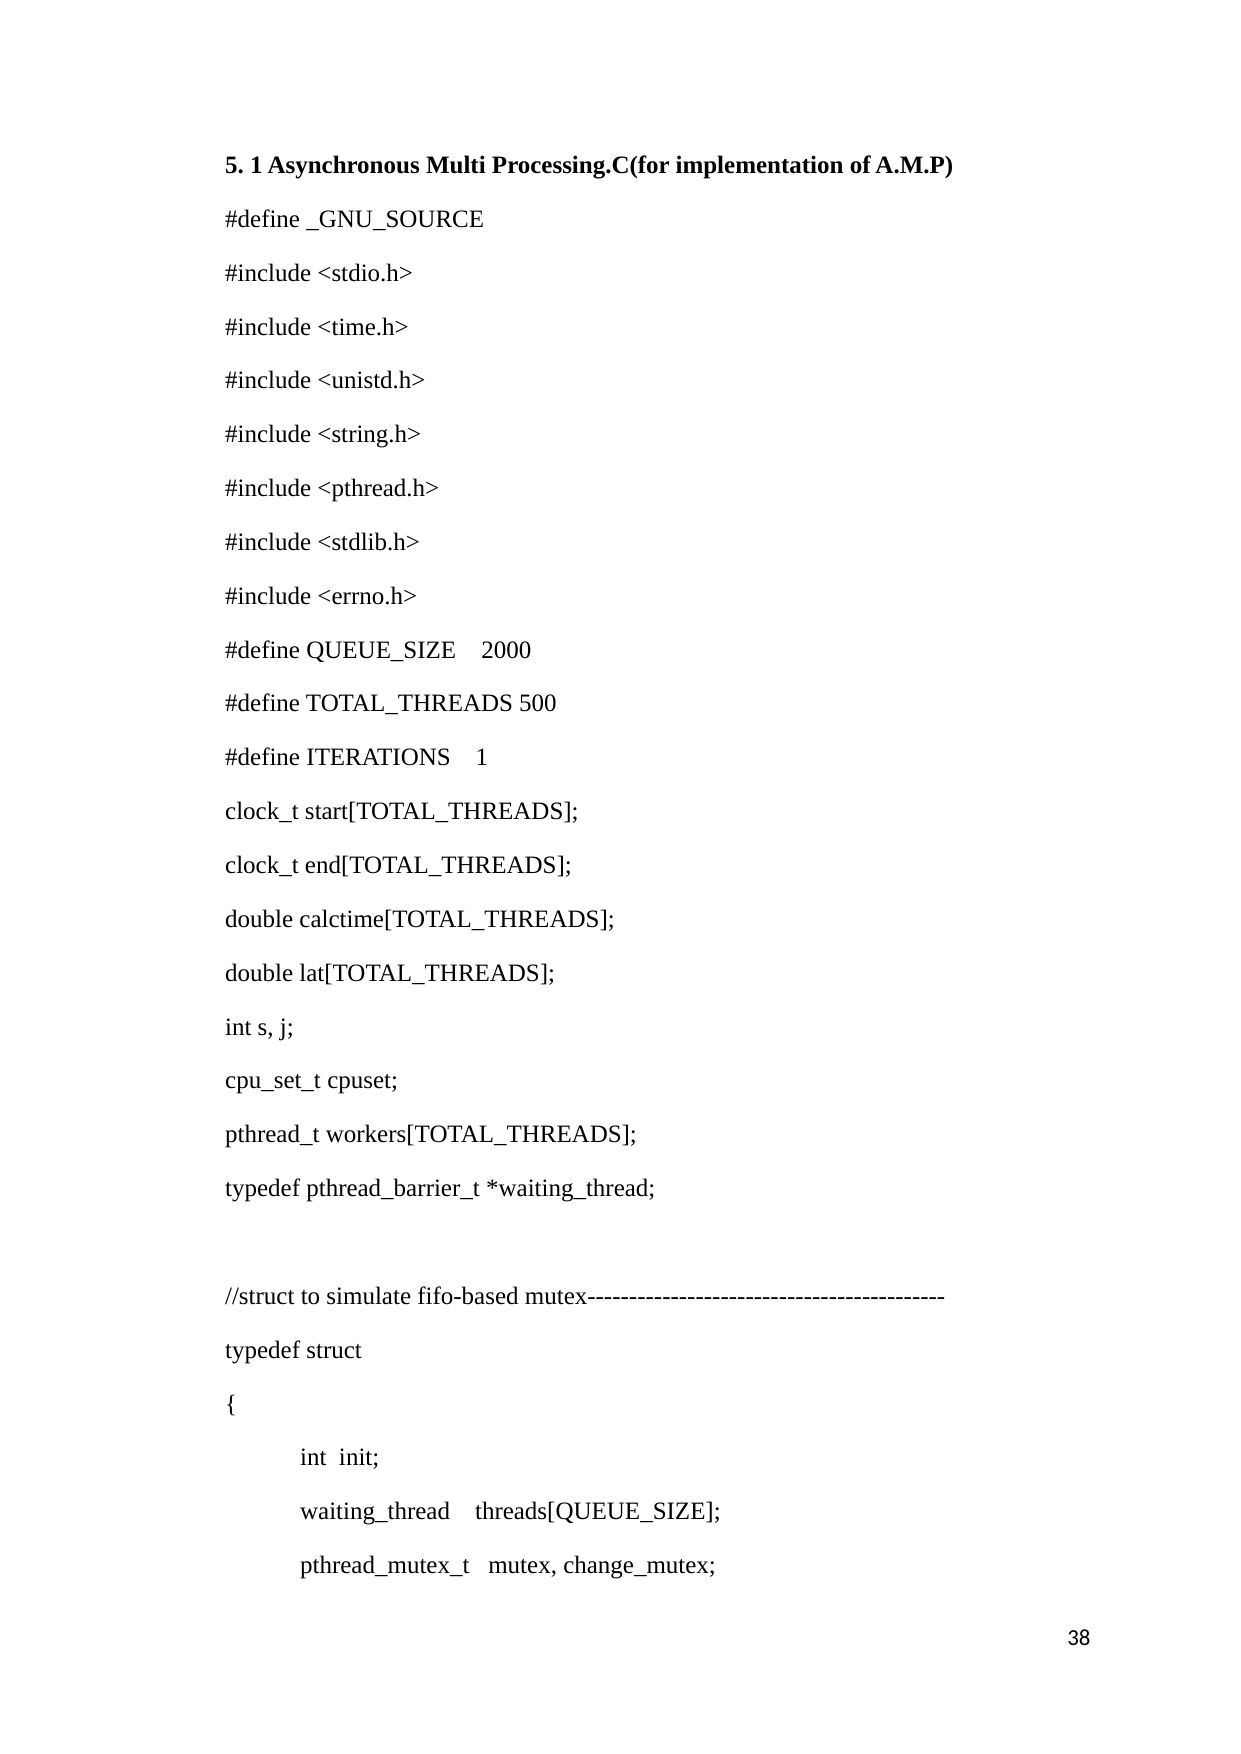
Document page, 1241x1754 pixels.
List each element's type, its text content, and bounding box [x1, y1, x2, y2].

text #include <errno.h> [225, 581, 1090, 609]
text { [225, 1389, 1090, 1417]
text typedef pthread_barrier_t *waiting_thread; [225, 1173, 1090, 1202]
text double calctime[TOTAL_THREADS]; [225, 904, 1090, 933]
text #define TOTAL_THREADS 500 [225, 688, 1090, 717]
text #include <time.h> [225, 312, 1090, 340]
text int init; [225, 1442, 1090, 1471]
text #include <pthread.h> [225, 473, 1090, 502]
text #include <unistd.h> [225, 365, 1090, 394]
text pthread_mutex_t mutex, change_mutex; [225, 1550, 1090, 1579]
text #define ITERATIONS 1 [225, 742, 1090, 771]
text typedef struct [225, 1335, 1090, 1363]
text #include <string.h> [225, 419, 1090, 448]
text #include <stdio.h> [225, 258, 1090, 286]
text clock_t start[TOTAL_THREADS]; [225, 796, 1090, 825]
text #include <stdlib.h> [225, 527, 1090, 556]
text #define _GNU_SOURCE [225, 204, 1090, 233]
text //struct to simulate fifo-based mutex------------------------------------------- [225, 1281, 1090, 1310]
text waiting_thread threads[QUEUE_SIZE]; [225, 1496, 1090, 1525]
text pthread_t workers[TOTAL_THREADS]; [225, 1119, 1090, 1148]
text cpu_set_t cpuset; [225, 1066, 1090, 1094]
text double lat[TOTAL_THREADS]; [225, 958, 1090, 987]
text int s, j; [225, 1012, 1090, 1040]
text #define QUEUE_SIZE 2000 [225, 635, 1090, 663]
text 5. 1 Asynchronous Multi Processing.C(for implementation of A.M.P) [225, 150, 1090, 179]
text clock_t end[TOTAL_THREADS]; [225, 850, 1090, 879]
